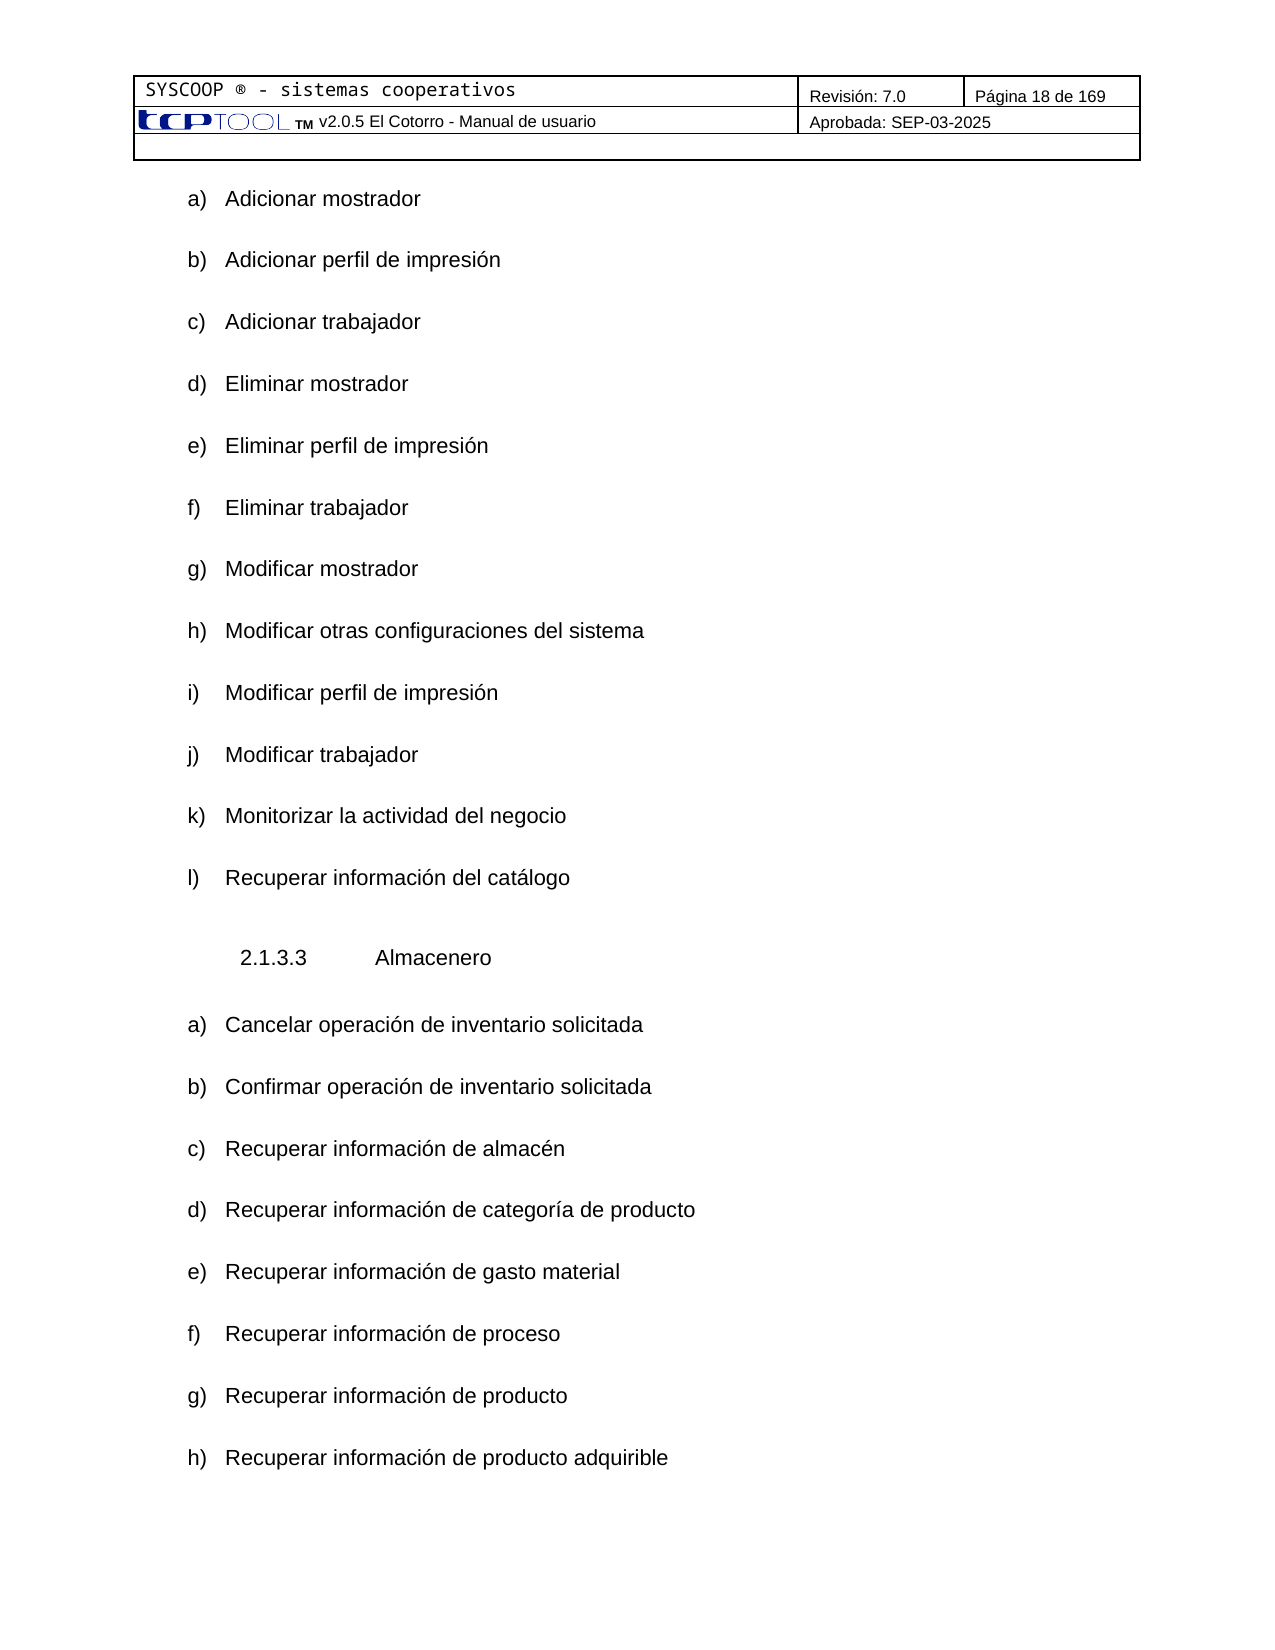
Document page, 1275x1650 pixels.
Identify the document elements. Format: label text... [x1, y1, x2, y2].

picture [138, 110, 290, 130]
list Eliminar trabajador [187, 494, 1125, 520]
list Modificar otras configuraciones del sistema [187, 618, 1125, 643]
list Adicionar mostrador [187, 186, 1125, 211]
subtitle Almacenero [240, 945, 1125, 970]
list Modificar mostrador [187, 556, 1125, 581]
list Recuperar información de proceso [187, 1321, 1125, 1346]
list Eliminar mostrador [187, 371, 1125, 396]
list Cancelar operación de inventario solicitada [187, 1012, 1125, 1037]
list Adicionar trabajador [187, 309, 1125, 334]
list Modificar perfil de impresión [187, 680, 1125, 705]
list Recuperar información del catálogo [187, 865, 1125, 890]
list Eliminar perfil de impresión [187, 433, 1125, 458]
list Recuperar información de categoría de producto [187, 1197, 1125, 1223]
list Recuperar información de producto [187, 1383, 1125, 1408]
list Adicionar perfil de impresión [187, 247, 1125, 273]
list Recuperar información de gasto material [187, 1259, 1125, 1284]
list Recuperar información de almacén [187, 1136, 1125, 1161]
list Confirmar operación de inventario solicitada [187, 1074, 1125, 1099]
list Monitorizar la actividad del negocio [187, 803, 1125, 828]
list Recuperar información de producto adquirible [187, 1444, 1125, 1470]
list Modificar trabajador [187, 742, 1125, 767]
